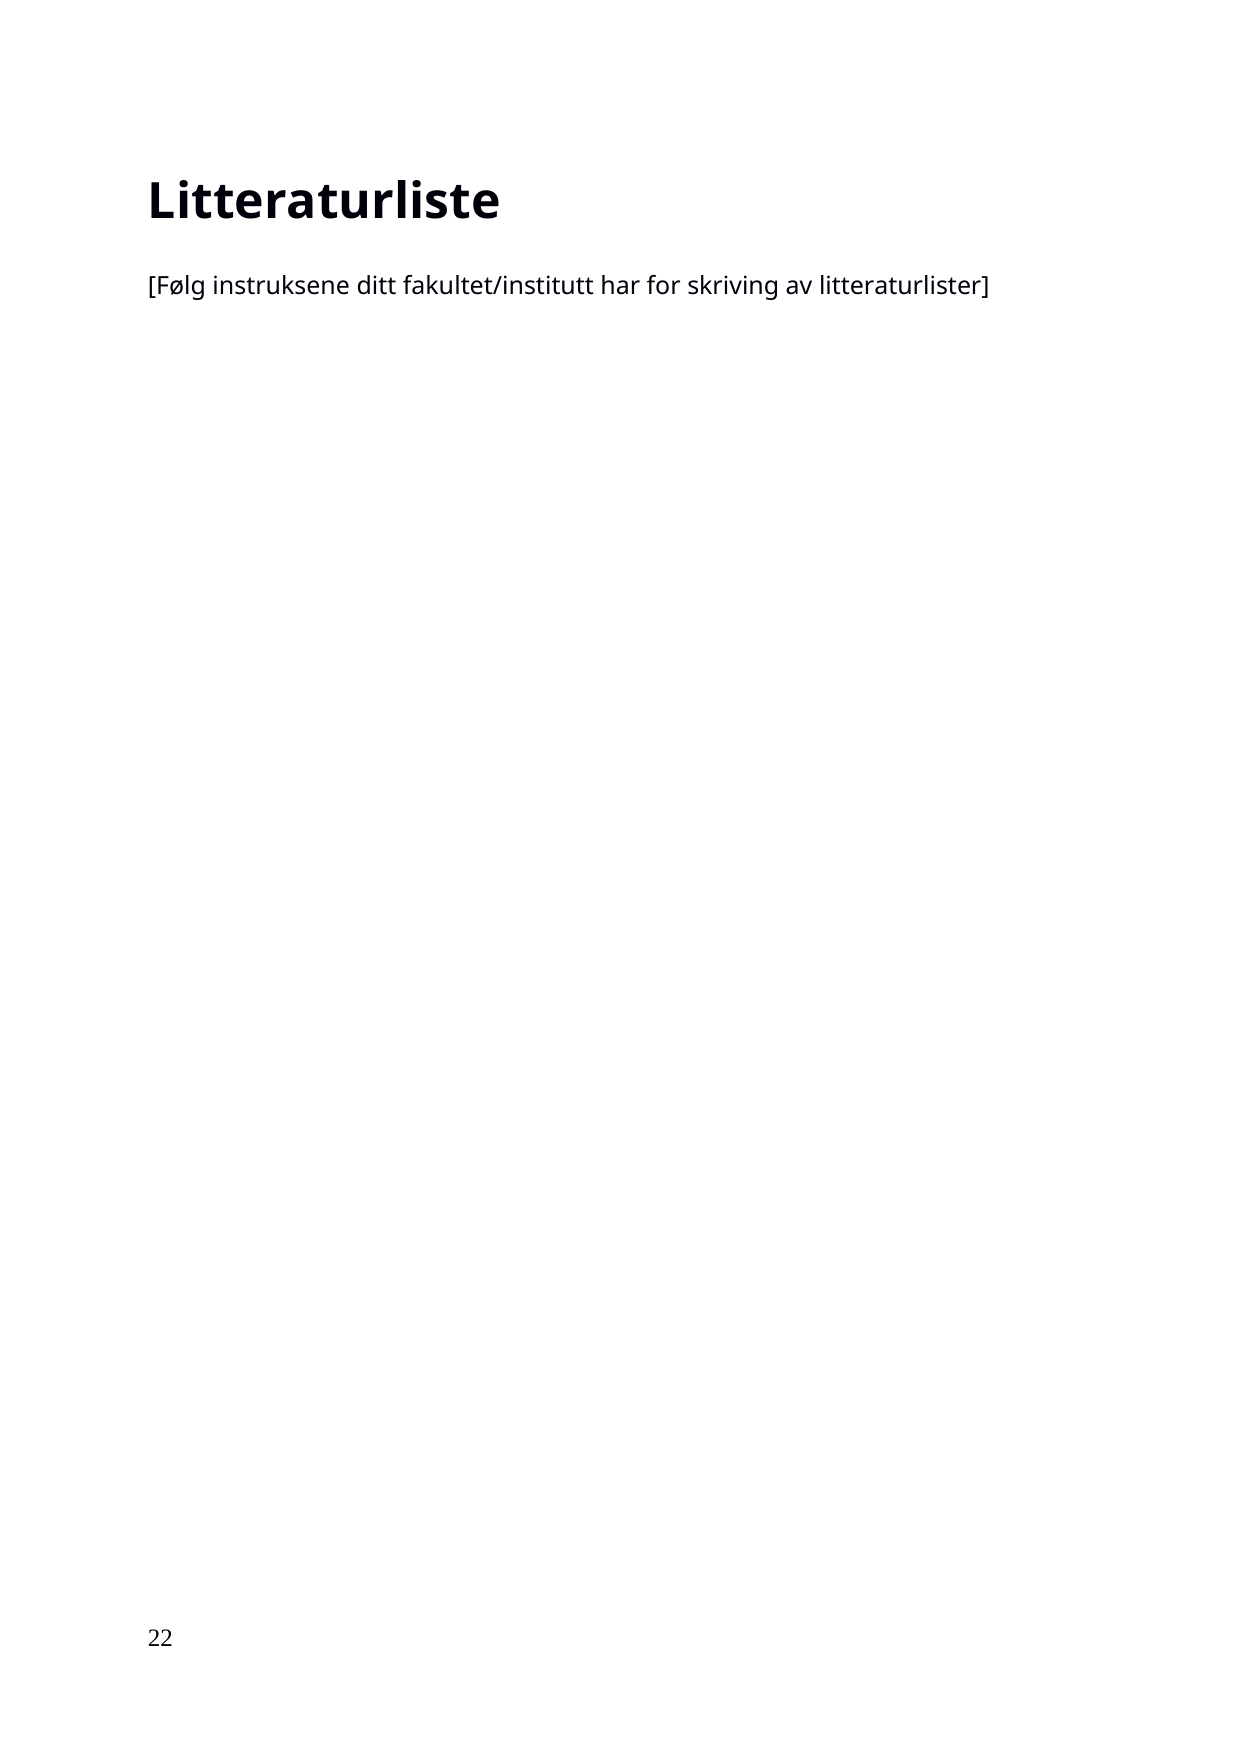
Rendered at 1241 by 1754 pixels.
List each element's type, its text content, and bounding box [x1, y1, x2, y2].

text [Følg instruksene ditt fakultet/institutt har for skriving av litteraturlister] [148, 268, 1092, 302]
subtitle Litteraturliste [148, 165, 1092, 233]
